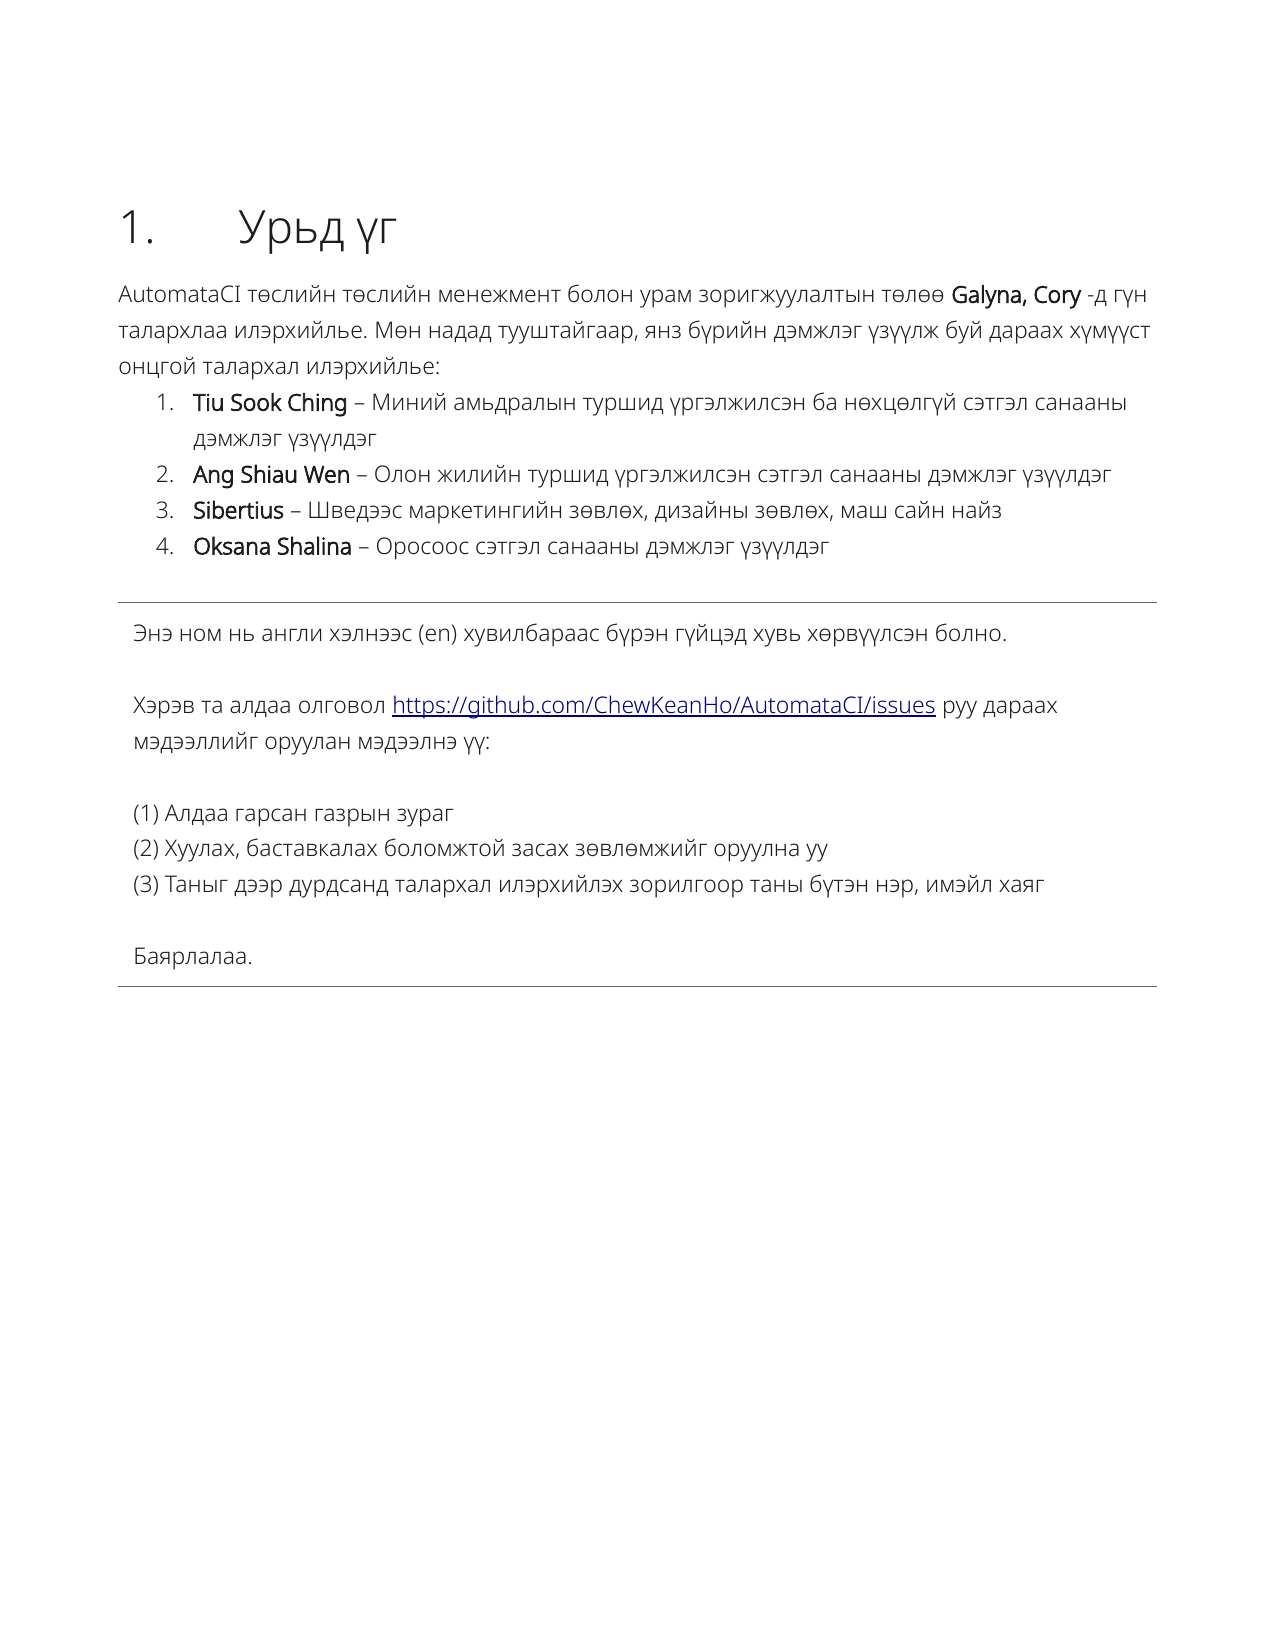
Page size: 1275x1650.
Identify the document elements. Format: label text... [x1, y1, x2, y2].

text Энэ ном нь англи хэлнээс (en) хувилбараас бүрэн гүйцэд хувь хөрвүүлсэн болно. [118, 603, 1157, 648]
subtitle Урьд үг [118, 194, 1157, 257]
text (1) Алдаа гарсан газрын зураг [118, 781, 1157, 817]
text AutomataCI төслийн төслийн менежмент болон урам зоригжуулалтын төлөө Galyna, Cory -д гүн талархлаа илэрхийлье. Мөн надад тууштайгаар, янз бүрийн дэмжлэг үзүүлж буй дараах хүмүүст онцгой талархал илэрхийлье: [118, 278, 1157, 381]
text (2) Хуулах, баставкалах боломжтой засах зөвлөмжийг оруулна уу [118, 817, 1157, 853]
text (3) Таныг дээр дурдсанд талархал илэрхийлэх зорилгоор таны бүтэн нэр, имэйл хаяг [118, 853, 1157, 899]
list Ang Shiau Wen – Олон жилийн туршид үргэлжилсэн сэтгэл санааны дэмжлэг үзүүлдэг [156, 458, 1157, 489]
list Sibertius – Шведээс маркетингийн зөвлөх, дизайны зөвлөх, маш сайн найз [156, 494, 1157, 525]
text Хэрэв та алдаа олговол https://github.com/ChewKeanHo/AutomataCI/issues руу дараах мэдээллийг оруулан мэдээлнэ үү: [118, 673, 1157, 756]
list Tiu Sook Ching – Миний амьдралын туршид үргэлжилсэн ба нөхцөлгүй сэтгэл санааны дэмжлэг үзүүлдэг [156, 386, 1157, 453]
text Баярлалаа. [118, 925, 1157, 986]
list Oksana Shalina – Оросоос сэтгэл санааны дэмжлэг үзүүлдэг [156, 530, 1157, 561]
